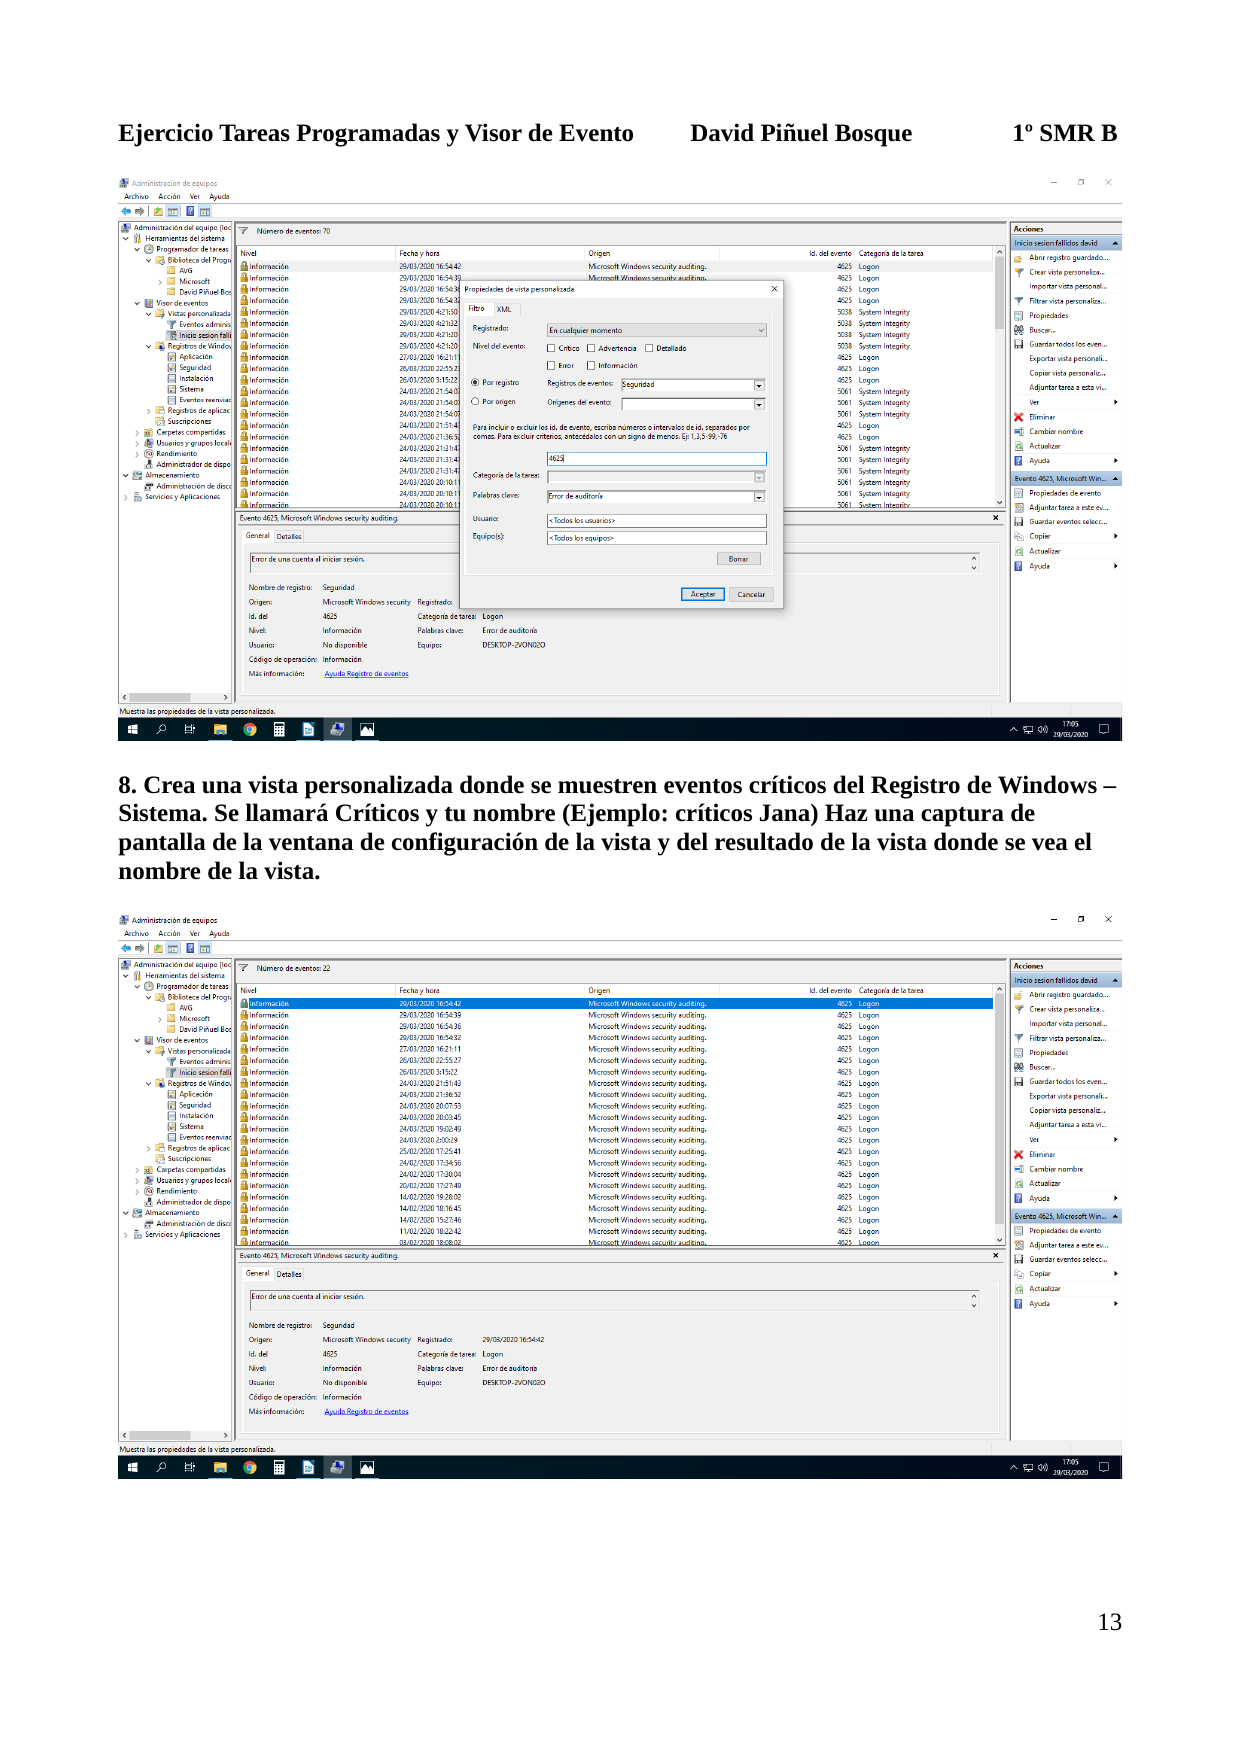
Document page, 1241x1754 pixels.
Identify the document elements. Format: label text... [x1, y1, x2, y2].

picture [118, 176, 1123, 741]
picture [118, 913, 1123, 1479]
text 8. Crea una vista personalizada donde se muestren eventos críticos del Registro de Windows – Sistema. Se llamará Críticos y tu nombre (Ejemplo: críticos Jana) Haz una captura de pantalla de la ventana de configuración de la vista y del resultado de la vista donde se vea el nombre de la vista. [118, 770, 1122, 885]
